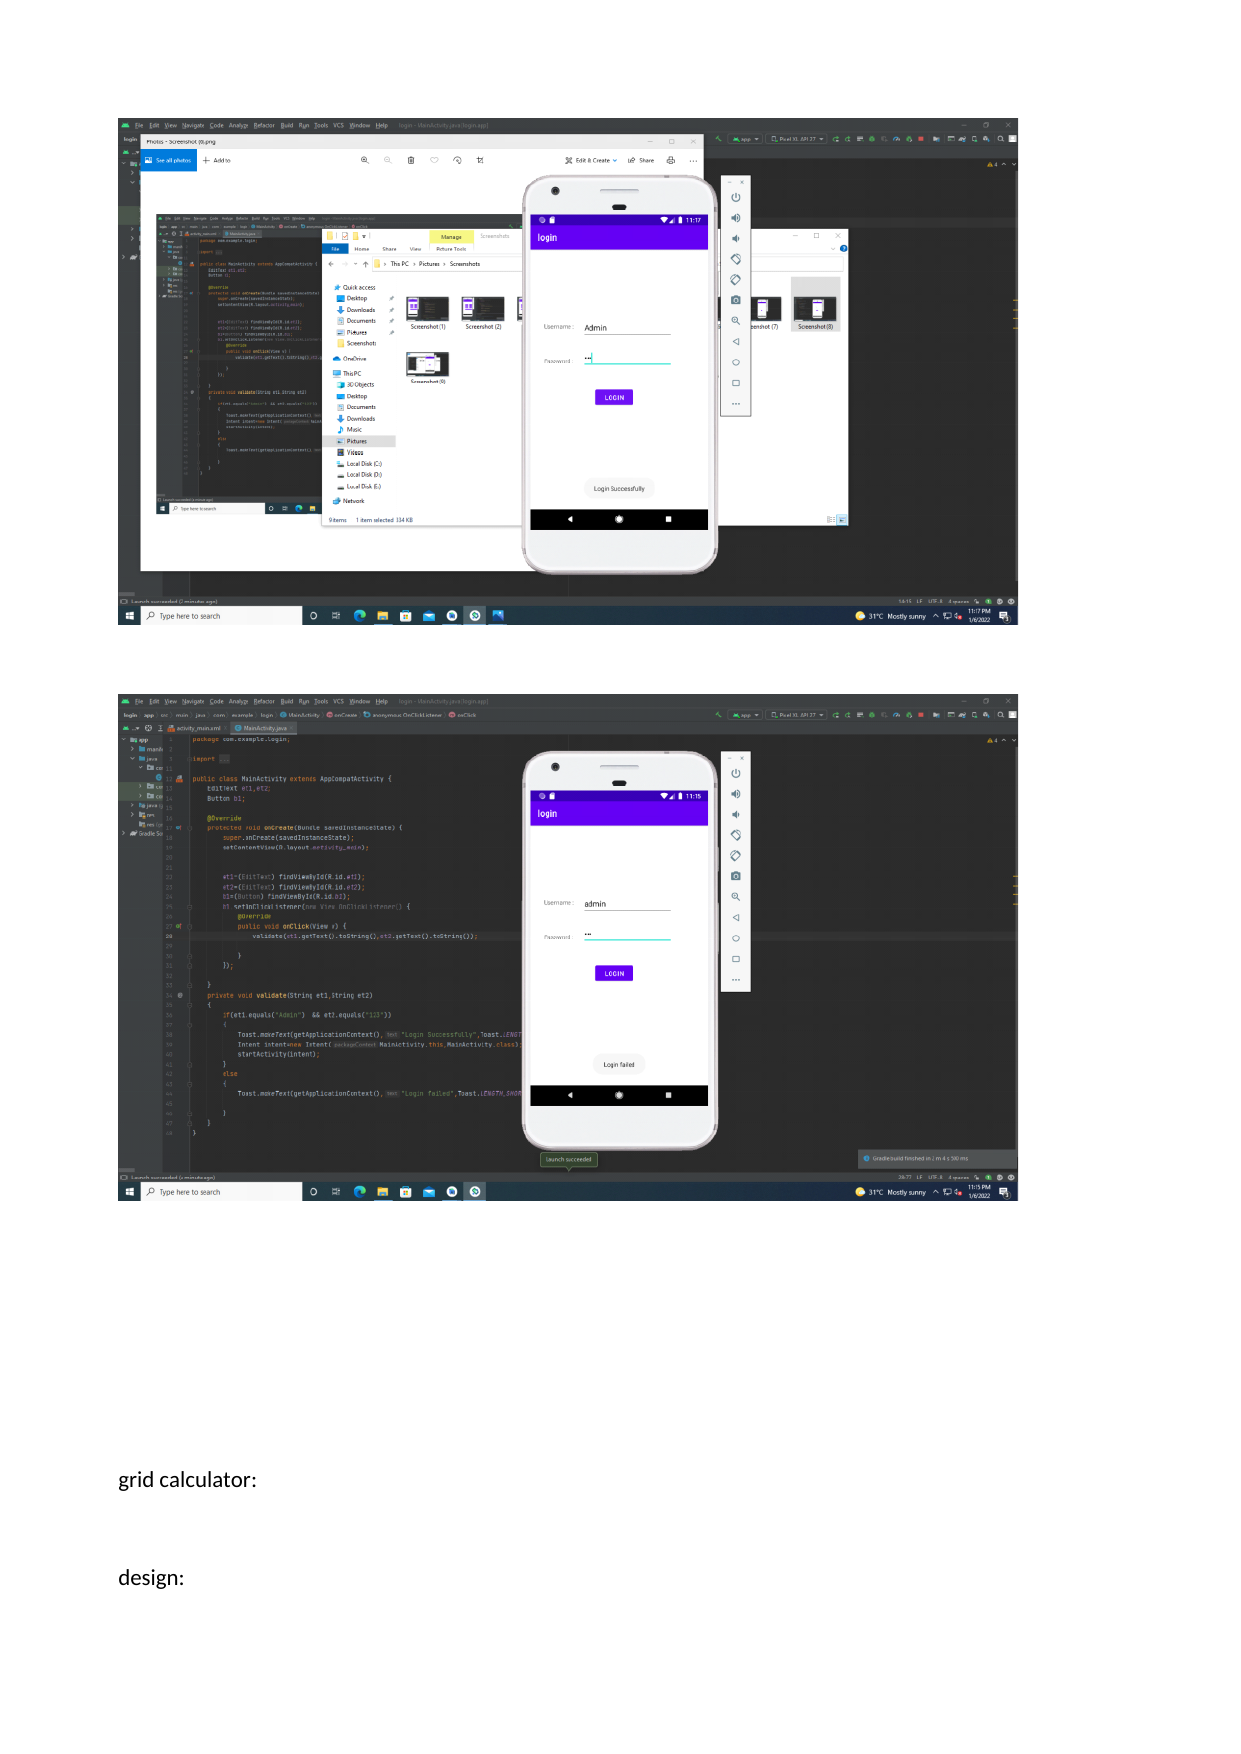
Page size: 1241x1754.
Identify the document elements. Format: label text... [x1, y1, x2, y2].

text design: [118, 1563, 1122, 1591]
text grid calculator: [118, 1465, 1122, 1493]
